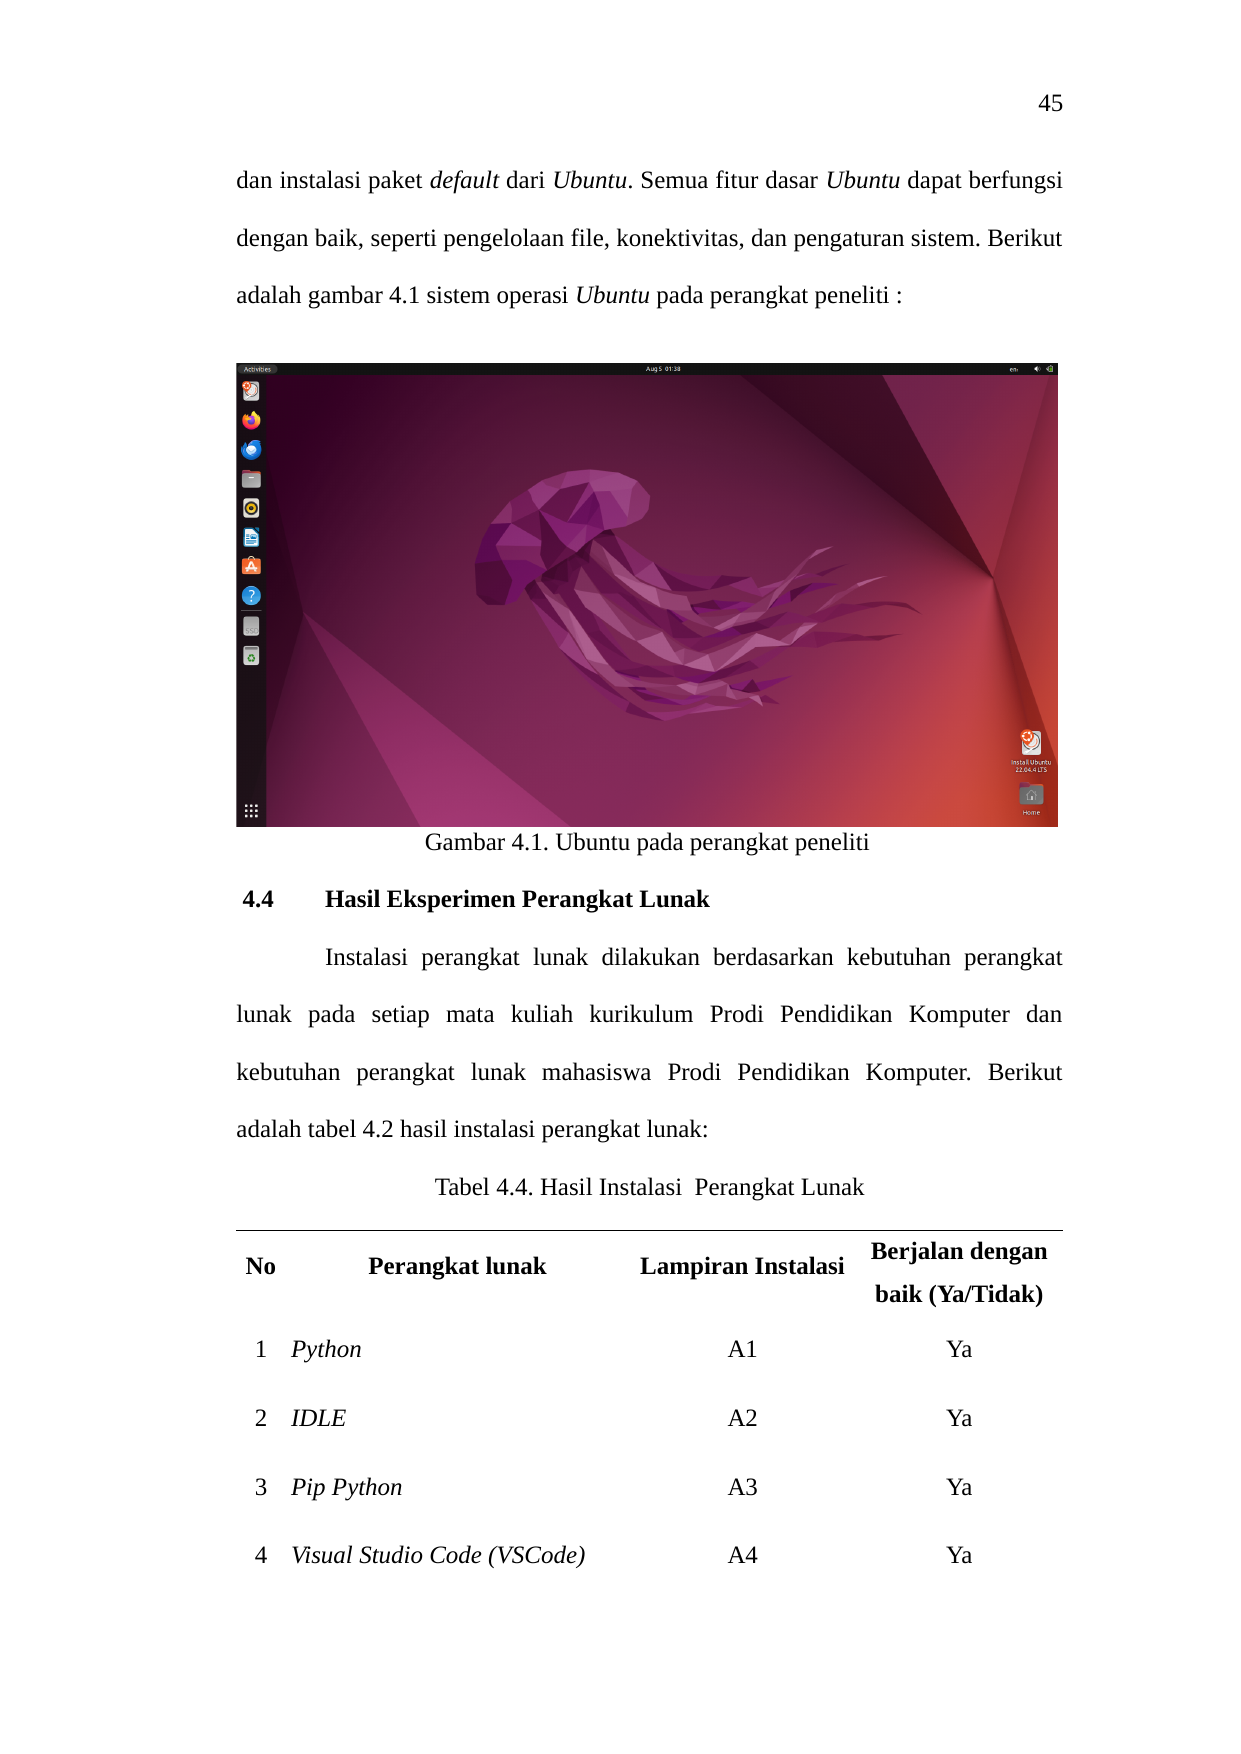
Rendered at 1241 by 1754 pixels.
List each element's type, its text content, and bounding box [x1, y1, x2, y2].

text Gambar 4.1. Ubuntu pada perangkat peneliti [236, 364, 1058, 856]
table_header Berjalan dengan baik (Ya/Tidak) [855, 1231, 1063, 1328]
table_cell Visual Studio Code (VSCode) [285, 1535, 629, 1575]
table_cell 4 [236, 1535, 285, 1575]
table_header No [236, 1231, 285, 1328]
table_cell Pip Python [285, 1466, 629, 1535]
table_cell 3 [236, 1466, 285, 1535]
text Tabel 4.4. Hasil instalasi Perangkat Lunak [236, 1172, 1063, 1201]
table_cell Ya [855, 1328, 1063, 1397]
table_header Perangkat lunak [285, 1231, 629, 1328]
table_header Lampiran Instalasi [630, 1231, 855, 1328]
table_cell Ya [855, 1466, 1063, 1535]
table_cell A4 [630, 1535, 855, 1575]
table_cell A3 [630, 1466, 855, 1535]
table_cell 1 [236, 1328, 285, 1397]
table_cell A2 [630, 1397, 855, 1466]
table_cell Ya [855, 1535, 1063, 1575]
table_cell A1 [630, 1328, 855, 1397]
table_cell 2 [236, 1397, 285, 1466]
table_cell IDLE [285, 1397, 629, 1466]
text Instalasi perangkat lunak dilakukan berdasarkan kebutuhan perangkat lunak pada setiap mata kuliah kurikulum Prodi Pendidikan Komputer dan kebutuhan perangkat lunak mahasiswa Prodi Pendidikan Komputer. Berikut adalah tabel 4.2 hasil instalasi perangkat lunak: [236, 942, 1063, 1143]
text dan instalasi paket default dari Ubuntu. Semua fitur dasar Ubuntu dapat berfungsi dengan baik, seperti pengelolaan file, konektivitas, dan pengaturan sistem. Berikut adalah gambar 4.1 sistem operasi Ubuntu pada perangkat peneliti : [236, 165, 1063, 309]
subtitle Hasil Eksperimen Perangkat Lunak [236, 884, 1063, 913]
table_cell Ya [855, 1397, 1063, 1466]
table_cell Python [285, 1328, 629, 1397]
